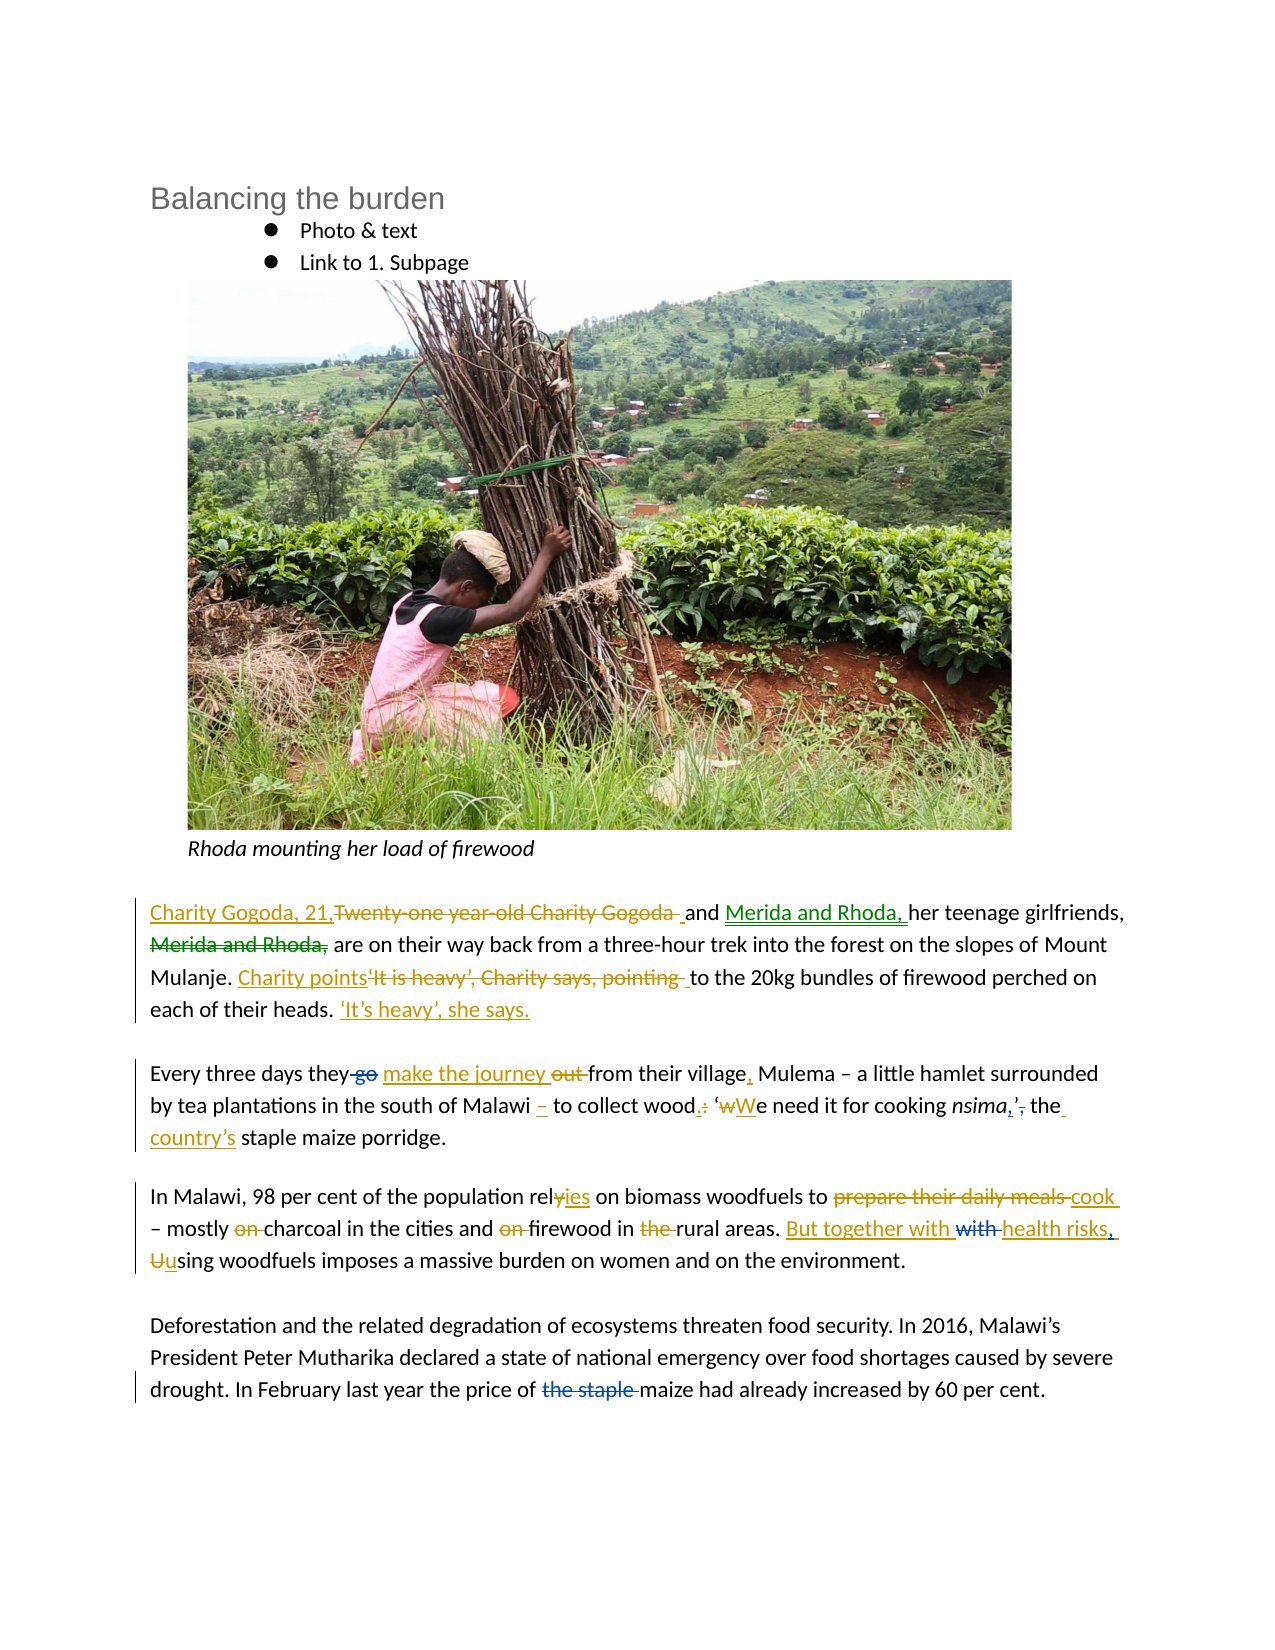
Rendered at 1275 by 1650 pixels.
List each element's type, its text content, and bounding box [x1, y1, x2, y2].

text In Malawi, 98 per cent of the population relies on biomass woodfuels to cook – mostly charcoal in the cities and firewood in rural areas. But together with health risks, using woodfuels imposes a massive burden on women and on the environment. [150, 1182, 1125, 1274]
text Charity Gogoda, 21, and Merida and Rhoda, her teenage girlfriends, are on their way back from a three-hour trek into the forest on the slopes of Mount Mulanje. Charity points to the 20kg bundles of firewood perched on each of their heads. ‘It’s heavy’, she says. [150, 898, 1125, 1023]
text Rhoda mounting her load of firewood [187, 834, 1125, 862]
list Link to 1. Subpage [225, 248, 1125, 276]
text Every three days they make the journey from their village, Mulema – a little hamlet surrounded by tea plantations in the south of Malawi – to collect wood. ‘We need it for cooking nsima,’ the country’s staple maize porridge. [150, 1059, 1125, 1152]
picture [187, 280, 1012, 830]
subtitle Balancing the burden [150, 180, 1125, 216]
list Photo & text [225, 216, 1125, 244]
text Deforestation and the related degradation of ecosystems threaten food security. In 2016, Malawi’s President Peter Mutharika declared a state of national emergency over food shortages caused by severe drought. In February last year the price of maize had already increased by 60 per cent. [150, 1311, 1125, 1403]
